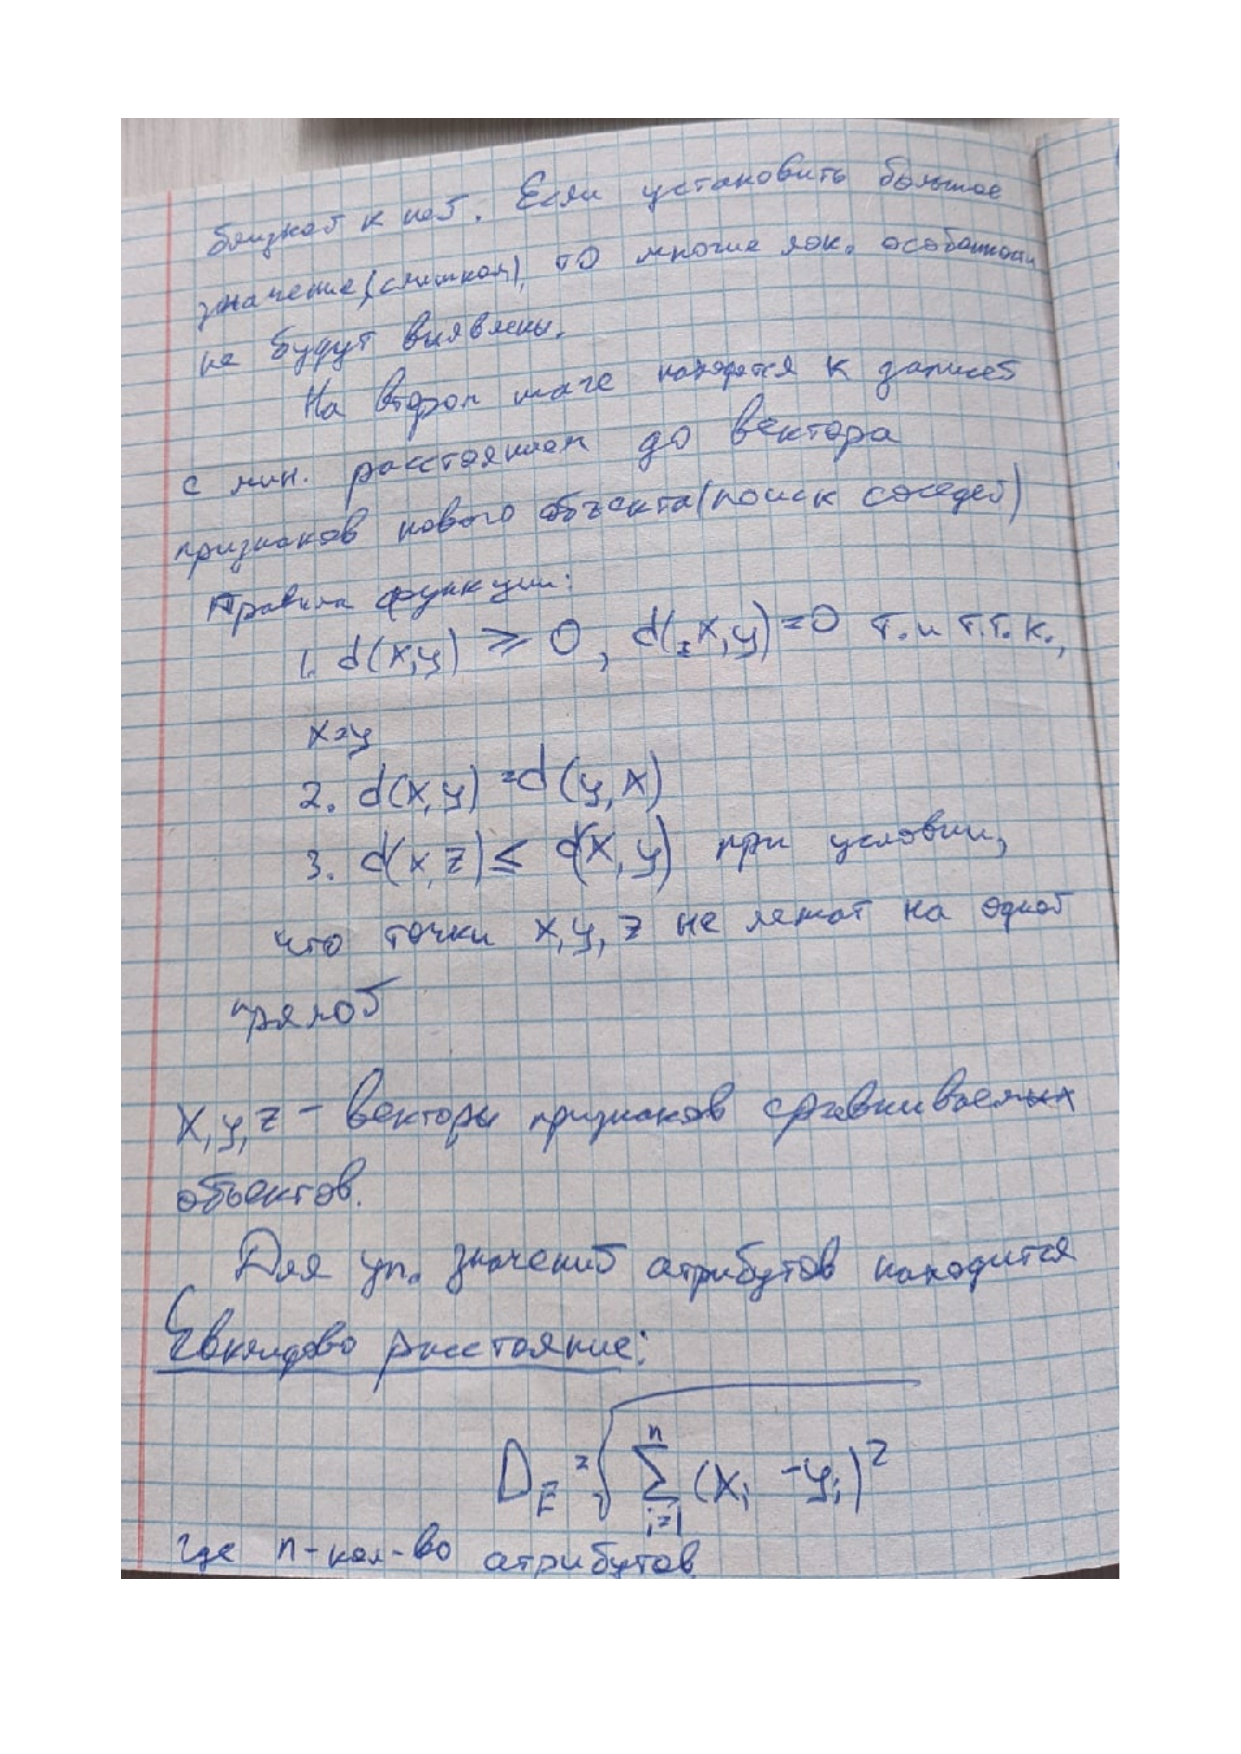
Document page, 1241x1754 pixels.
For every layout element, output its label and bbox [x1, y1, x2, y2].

picture [121, 118, 1120, 1579]
